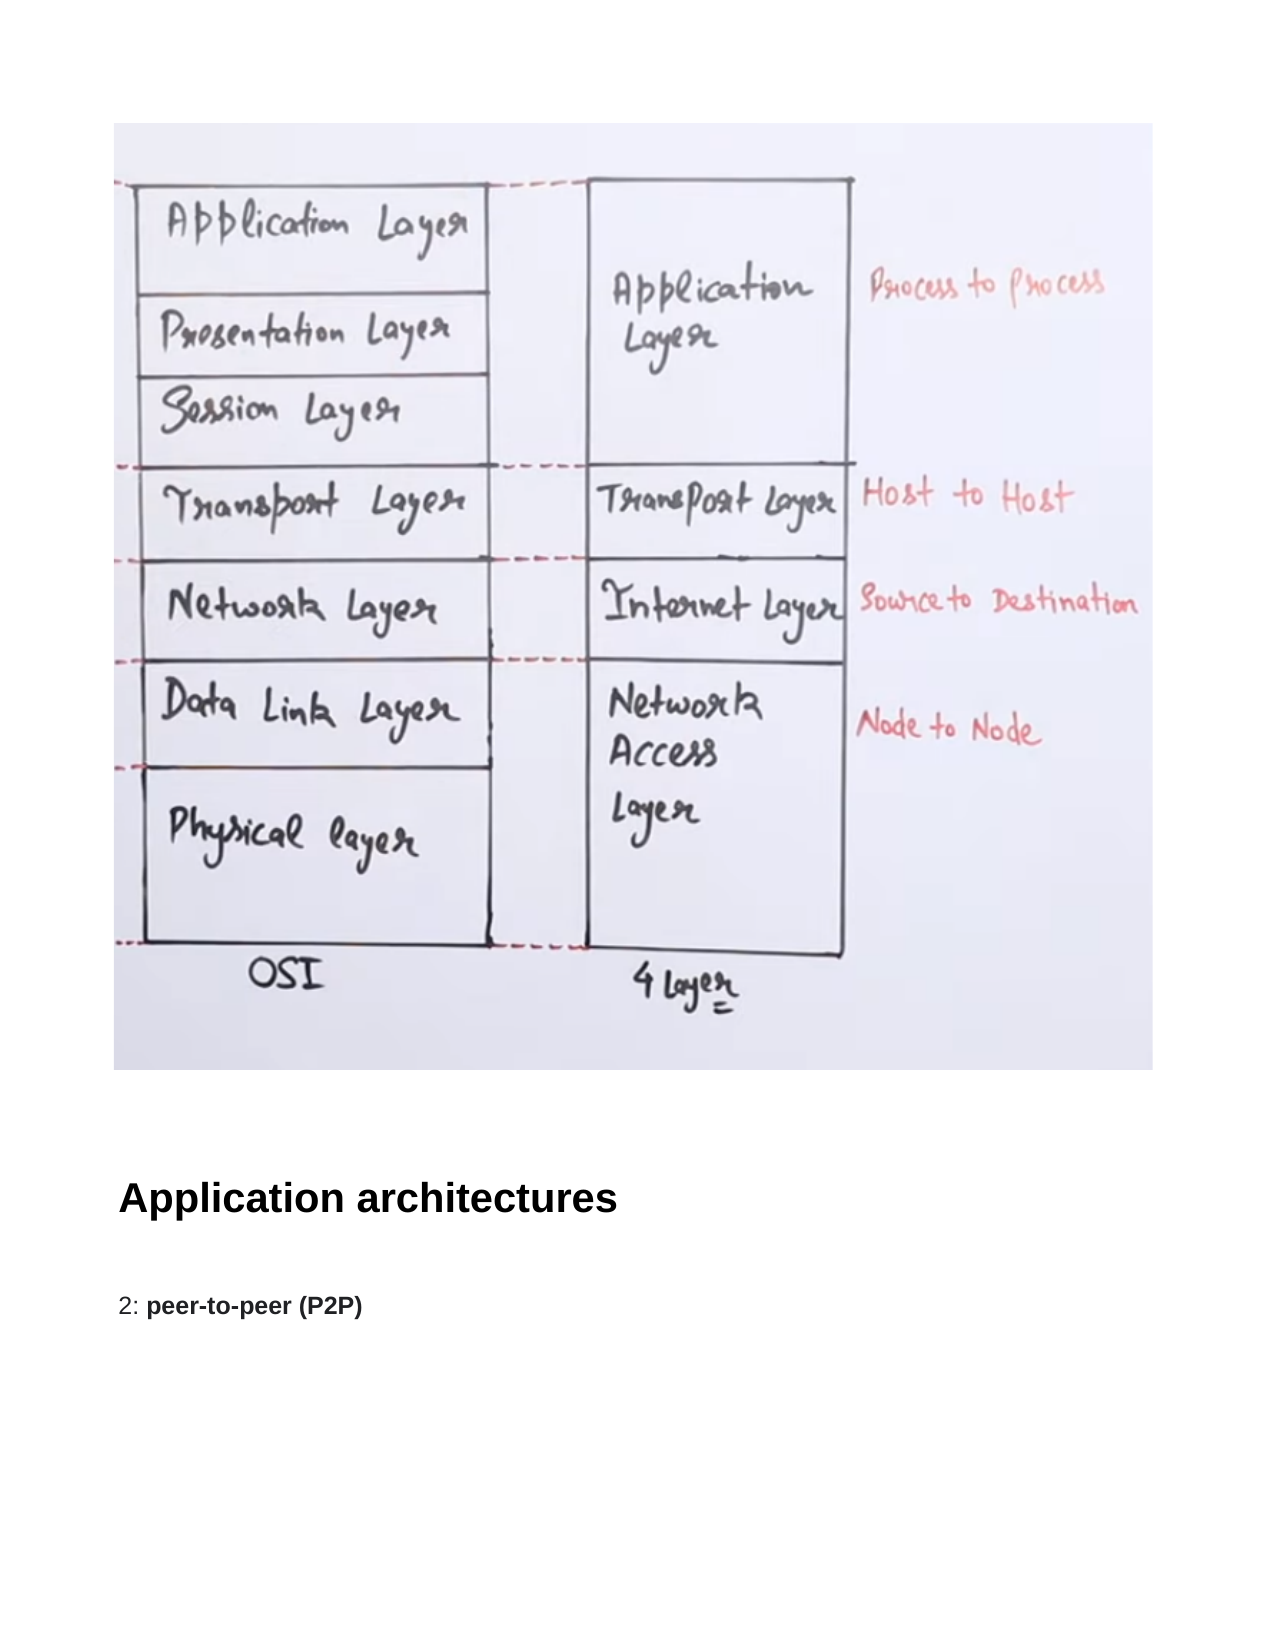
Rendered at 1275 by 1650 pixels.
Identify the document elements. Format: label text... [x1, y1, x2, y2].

text 2: peer-to-peer (P2P) [118, 1291, 1157, 1320]
text Application architectures [118, 1173, 1157, 1254]
picture [113, 123, 1153, 1070]
